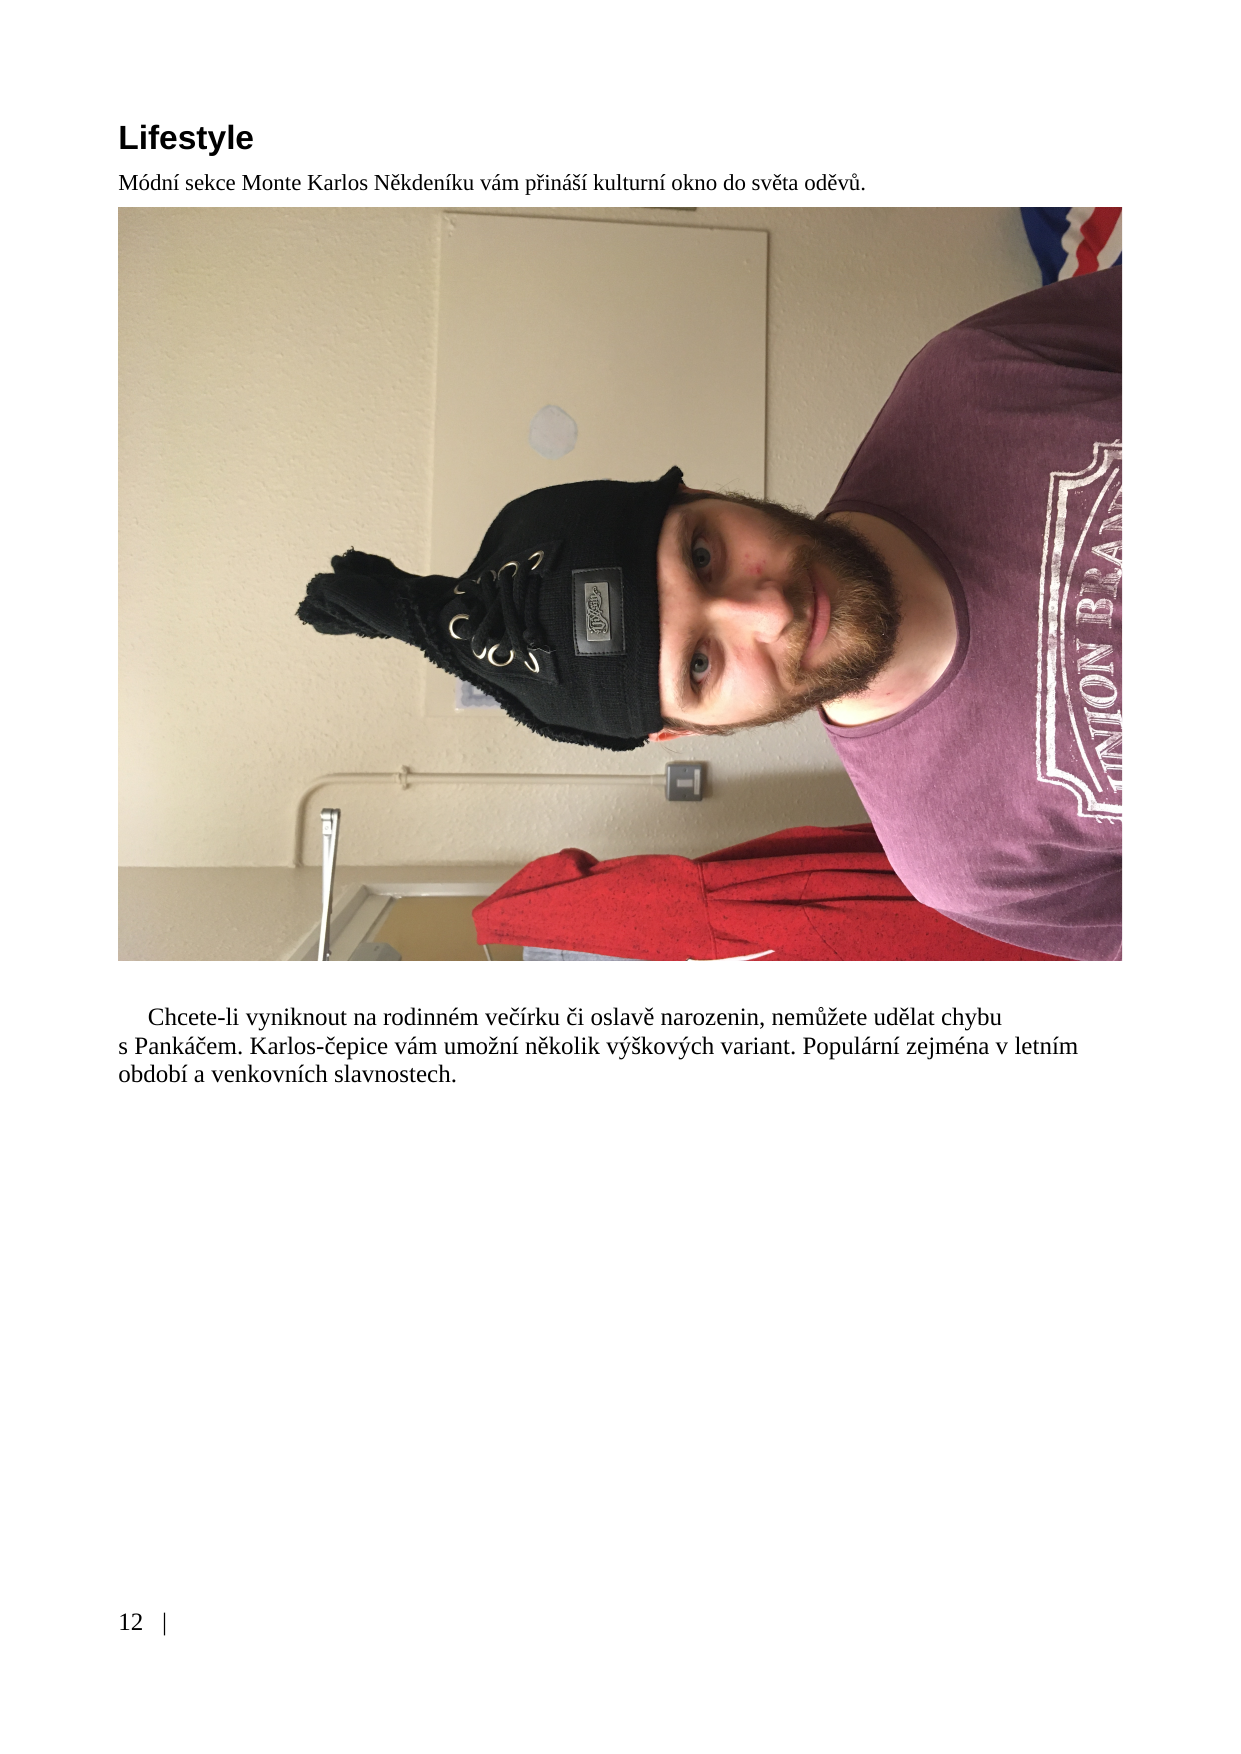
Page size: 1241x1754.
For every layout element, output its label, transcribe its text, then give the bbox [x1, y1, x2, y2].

picture [118, 207, 1123, 961]
text Módní sekce Monte Karlos Někdeníku vám přináší kulturní okno do světa oděvů. [118, 169, 1122, 196]
text Chcete-li vyniknout na rodinném večírku či oslavě narozenin, nemůžete udělat chybu s Pankáčem. Karlos-čepice vám umožní několik výškových variant. Populární zejména v letním období a venkovních slavnostech. [118, 1002, 1122, 1088]
subtitle Lifestyle [118, 118, 1122, 157]
